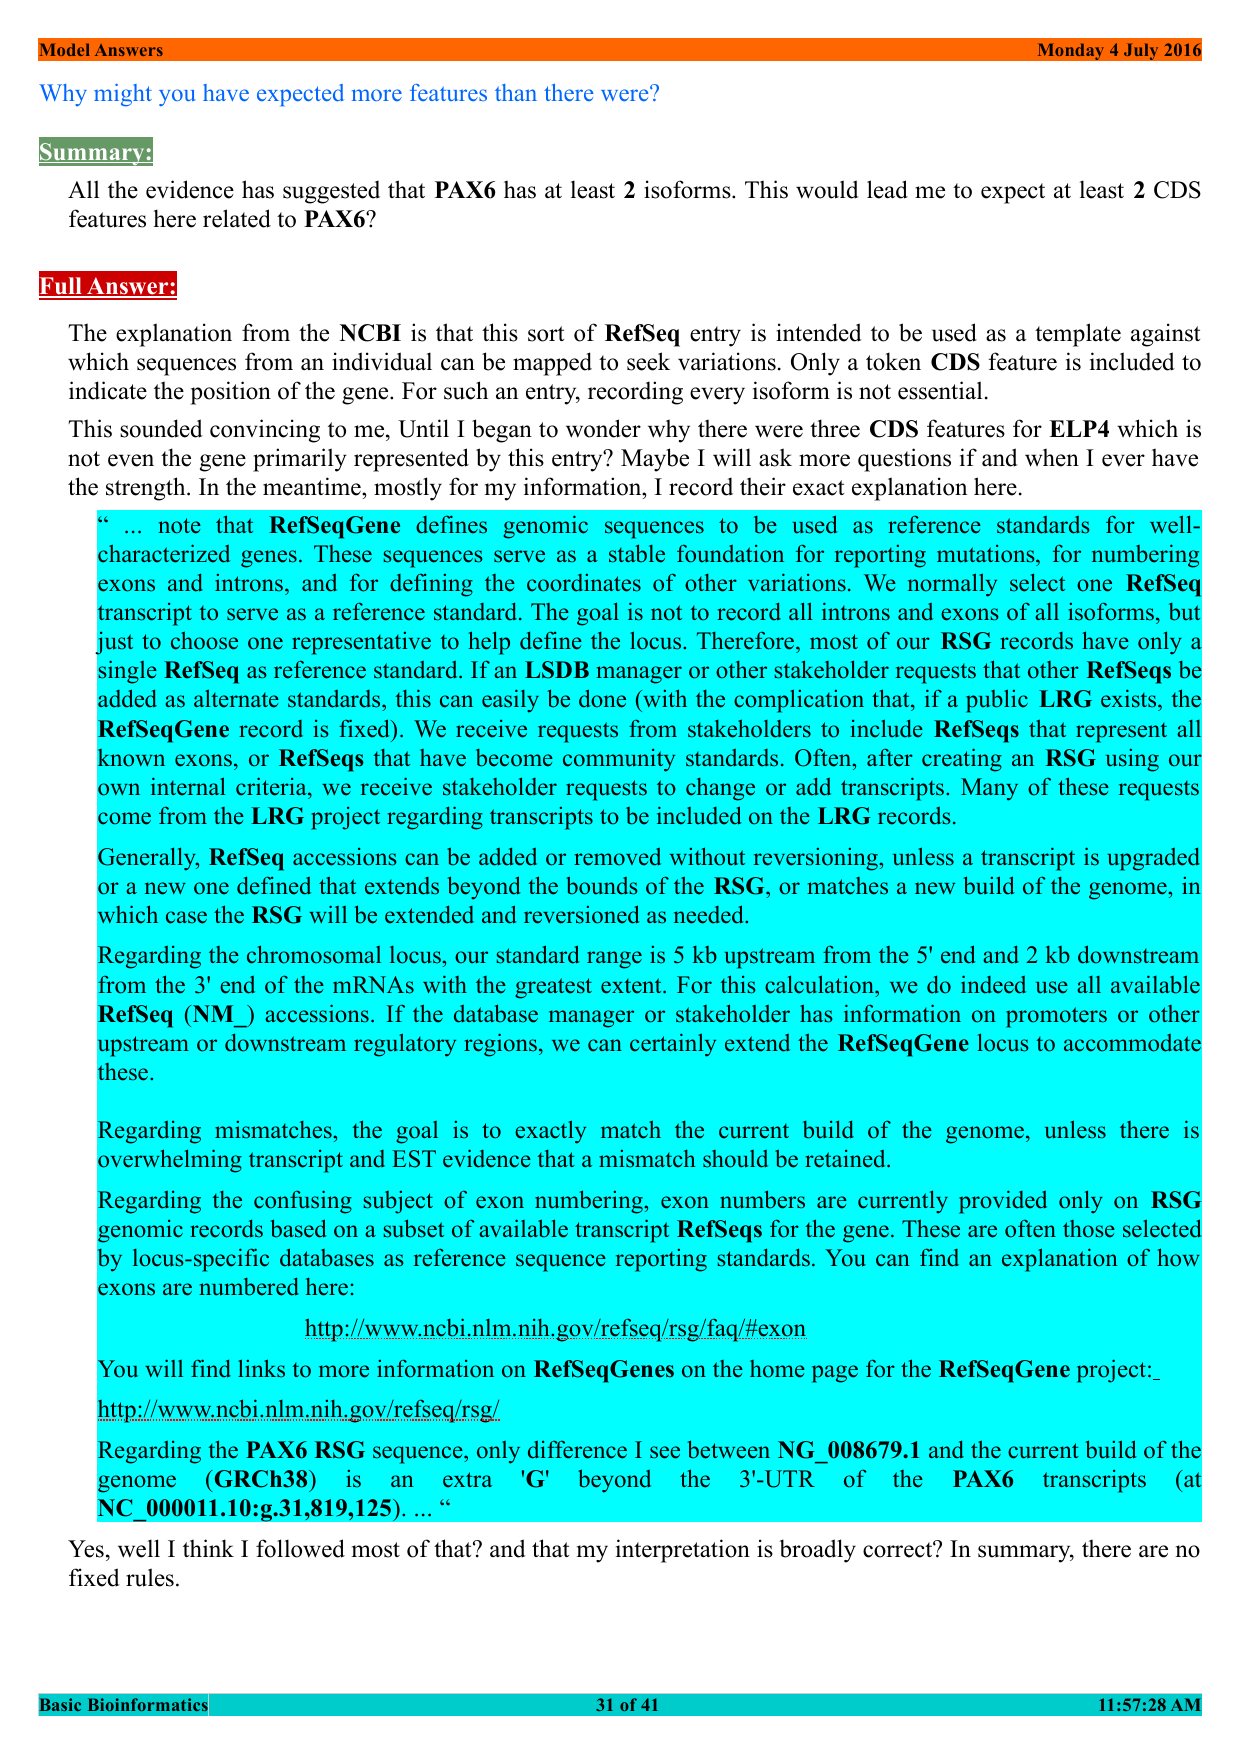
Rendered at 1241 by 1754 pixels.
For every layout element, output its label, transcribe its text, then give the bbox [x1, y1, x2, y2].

text You will find links to more information on RefSeqGenes on the home page for the RefSeqGene project: [97, 1353, 1202, 1383]
text http://www.ncbi.nlm.nih.gov/refseq/rsg/faq/#exon [97, 1313, 1202, 1342]
text http://www.ncbi.nlm.nih.gov/refseq/rsg/ [97, 1394, 1202, 1423]
text All the evidence has suggested that PAX6 has at least 2 isoforms. This would lead me to expect at least 2 CDS features here related to PAX6? [68, 175, 1202, 233]
text Regarding the confusing subject of exon numbering, exon numbers are currently provided only on RSG genomic records based on a subset of available transcript RefSeqs for the gene. These are often those selected by locus-specific databases as reference sequence reporting standards. You can find an explanation of how exons are numbered here: [97, 1185, 1202, 1301]
text Yes, well I think I followed most of that? and that my interpretation is broadly correct? In summary, there are no fixed rules. [68, 1534, 1202, 1592]
text Regarding the PAX6 RSG sequence, only difference I see between NG_008679.1 and the current build of the genome (GRCh38) is an extra 'G' beyond the 3'-UTR of the PAX6 transcripts (at NC_000011.10:g.31,819,125). ... “ [97, 1435, 1202, 1522]
text Generally, RefSeq accessions can be added or removed without reversioning, unless a transcript is upgraded or a new one defined that extends beyond the bounds of the RSG, or matches a new build of the genome, in which case the RSG will be extended and reversioned as needed. [97, 841, 1202, 929]
text Summary: [38, 137, 1202, 166]
text Full Answer: [38, 271, 1202, 300]
text “ ... note that RefSeqGene defines genomic sequences to be used as reference standards for well-characterized genes. These sequences serve as a stable foundation for reporting mutations, for numbering exons and introns, and for defining the coordinates of other variations. We normally select one RefSeq transcript to serve as a reference standard. The goal is not to record all introns and exons of all isoforms, but just to choose one representative to help define the locus. Therefore, most of our RSG records have only a single RefSeq as reference standard. If an LSDB manager or other stakeholder requests that other RefSeqs be added as alternate standards, this can easily be done (with the complication that, if a public LRG exists, the RefSeqGene record is fixed). We receive requests from stakeholders to include RefSeqs that represent all known exons, or RefSeqs that have become community standards. Often, after creating an RSG using our own internal criteria, we receive stakeholder requests to change or add transcripts. Many of these requests come from the LRG project regarding transcripts to be included on the LRG records. [97, 510, 1202, 830]
text The explanation from the NCBI is that this sort of RefSeq entry is intended to be used as a template against which sequences from an individual can be mapped to seek variations. Only a token CDS feature is included to indicate the position of the gene. For such an entry, recording every isoform is not essential. [68, 318, 1202, 405]
text This sounded convincing to me, Until I began to wonder why there were three CDS features for ELP4 which is not even the gene primarily represented by this entry? Maybe I will ask more questions if and when I ever have the strength. In the meantime, mostly for my information, I record their exact explanation here. [68, 414, 1202, 501]
text Regarding the chromosomal locus, our standard range is 5 kb upstream from the 5' end and 2 kb downstream from the 3' end of the mRNAs with the greatest extent. For this calculation, we do indeed use all available RefSeq (NM_) accessions. If the database manager or stakeholder has information on promoters or other upstream or downstream regulatory regions, we can certainly extend the RefSeqGene locus to accommodate these. Regarding mismatches, the goal is to exactly match the current build of the genome, unless there is overwhelming transcript and EST evidence that a mismatch should be retained. [97, 940, 1202, 1173]
text Why might you have expected more features than there were? [38, 78, 1202, 107]
